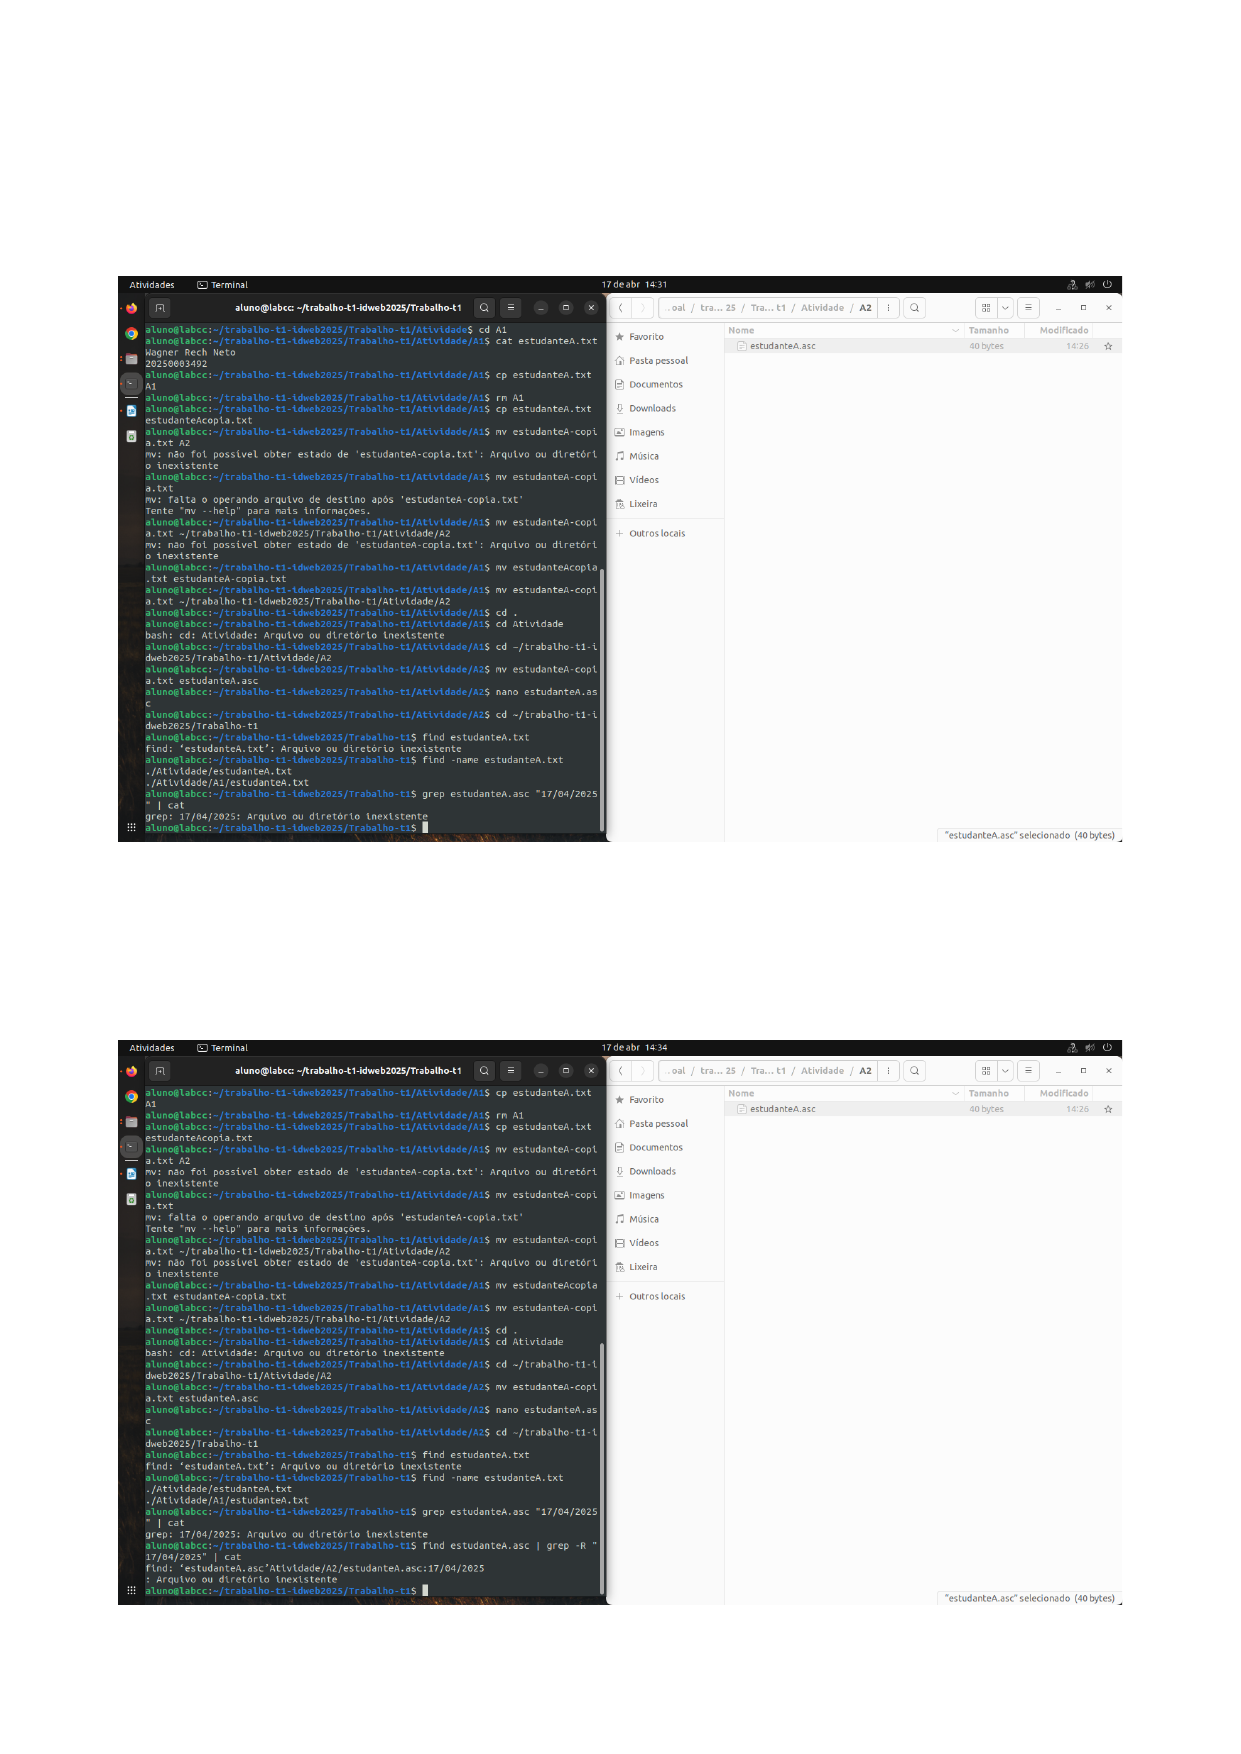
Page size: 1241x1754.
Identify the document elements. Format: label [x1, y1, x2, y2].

picture [118, 276, 1123, 842]
picture [118, 1040, 1123, 1605]
